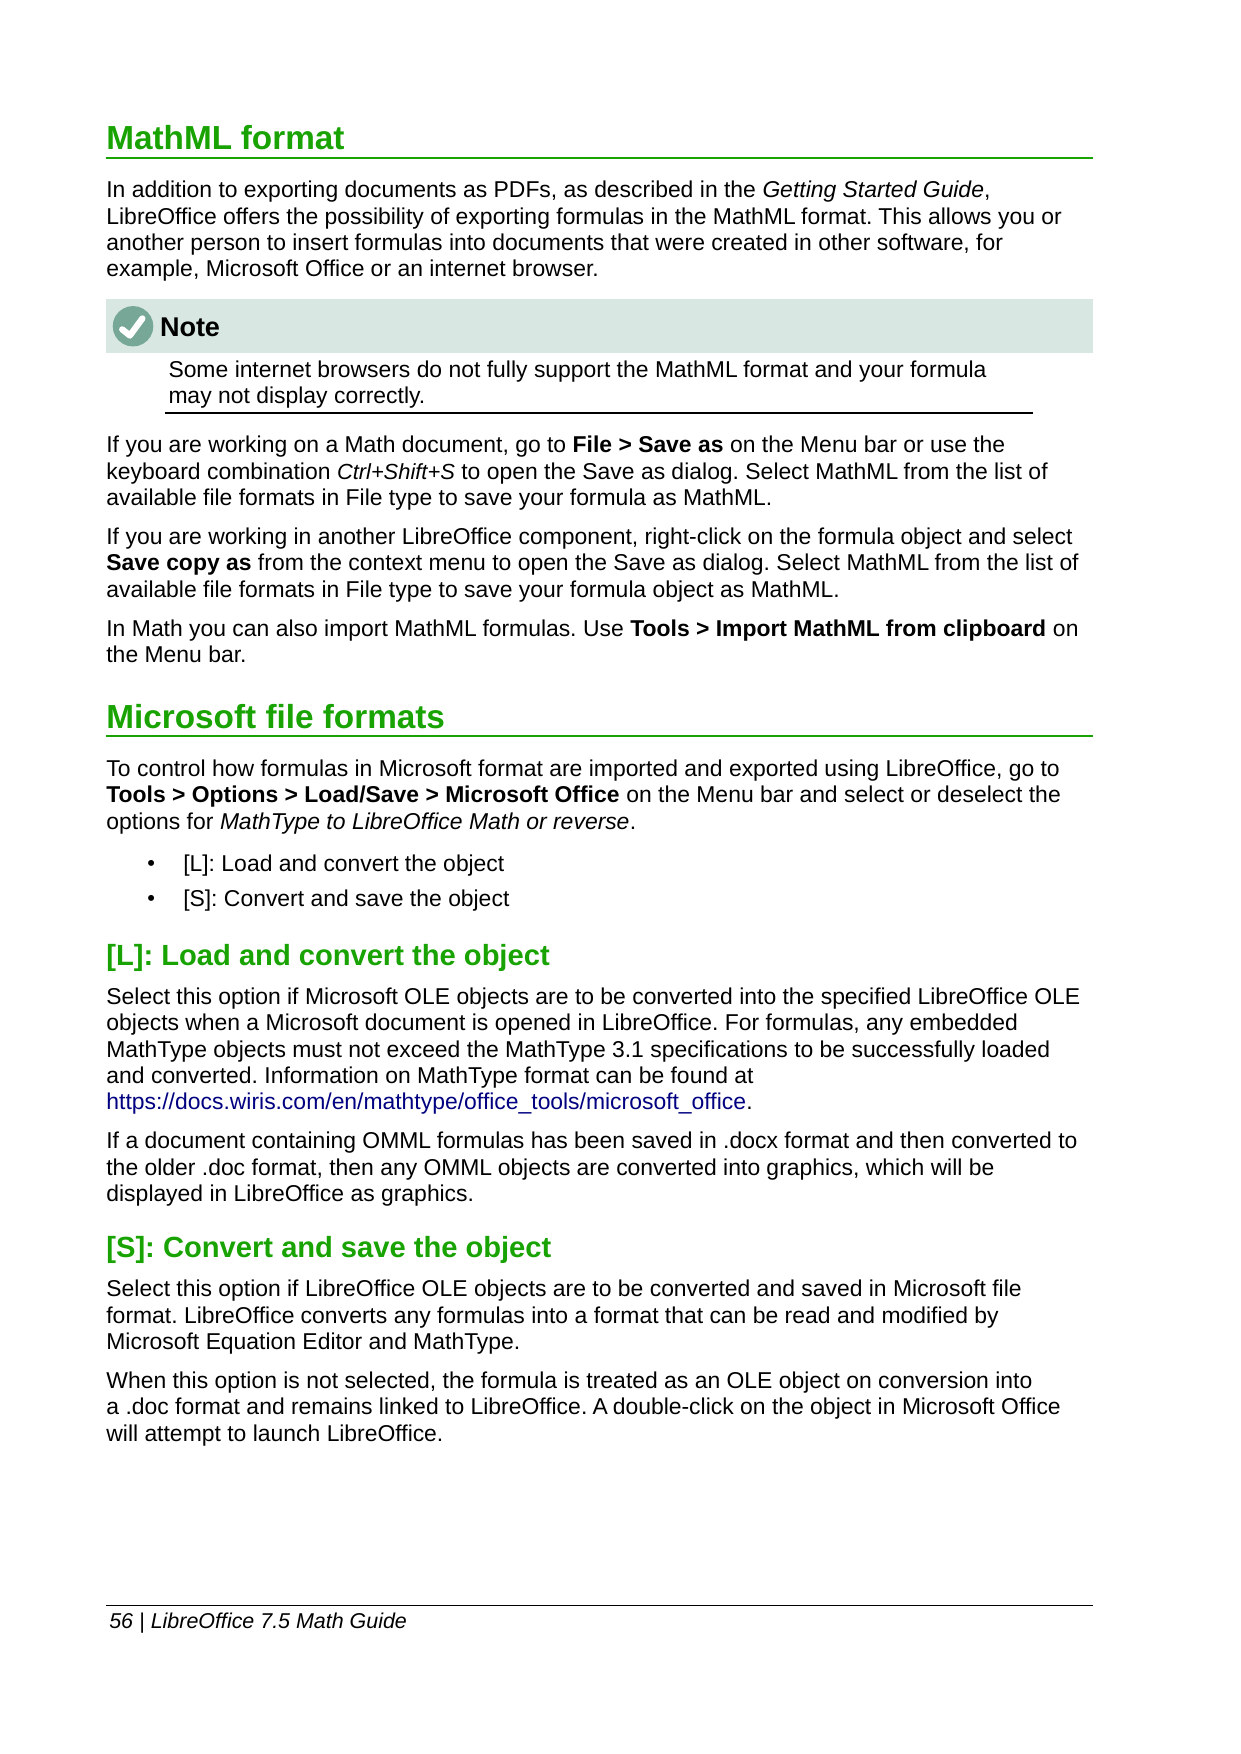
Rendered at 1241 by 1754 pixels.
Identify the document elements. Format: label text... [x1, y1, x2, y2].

text If a document containing OMML formulas has been saved in .docx format and then converted to the older .doc format, then any OMML objects are converted into graphics, which will be displayed in LibreOffice as graphics. [106, 1127, 1093, 1206]
text In Math you can also import MathML formulas. Use Tools > Import MathML from clipboard on the Menu bar. [106, 614, 1093, 667]
subtitle Microsoft file formats [106, 697, 1093, 735]
subtitle [L]: Load and convert the object [106, 938, 1093, 971]
text In addition to exporting documents as PDFs, as described in the Getting Started Guide, LibreOffice offers the possibility of exporting formulas in the MathML format. This allows you or another person to insert formulas into documents that were created in other software, for example, Microsoft Office or an internet browser. [106, 176, 1093, 282]
subtitle Note [106, 299, 1093, 353]
text To control how formulas in Microsoft format are imported and exported using LibreOffice, go to Tools > Options > Load/Save > Microsoft Office on the Menu bar and select or deselect the options for MathType to LibreOffice Math or reverse. [106, 755, 1093, 834]
text Select this option if LibreOffice OLE objects are to be converted and saved in Microsoft file format. LibreOffice converts any formulas into a format that can be read and modified by Microsoft Equation Editor and MathType. [106, 1275, 1093, 1354]
text If you are working on a Math document, go to File > Save as on the Menu bar or use the keyboard combination Ctrl+Shift+S to open the Save as dialog. Select MathML from the list of available file formats in File type to save your formula as MathML. [106, 431, 1093, 511]
text When this option is not selected, the formula is treated as an OLE object on conversion into a .doc format and remains linked to LibreOffice. A double-click on the object in Microsoft Office will attempt to launch LibreOffice. [106, 1367, 1093, 1446]
list [S]: Convert and save the object [144, 882, 1093, 914]
subtitle MathML format [106, 118, 1093, 157]
list [L]: Load and convert the object [144, 847, 1093, 876]
text Select this option if Microsoft OLE objects are to be converted into the specified LibreOffice OLE objects when a Microsoft document is opened in LibreOffice. For formulas, any embedded MathType objects must not exceed the MathType 3.1 specifications to be successfully loaded and converted. Information on MathType format can be found at https://docs.wiris.com/en/mathtype/office_tools/microsoft_office. [106, 983, 1093, 1115]
subtitle [S]: Convert and save the object [106, 1230, 1093, 1263]
text If you are working in another LibreOffice component, right-click on the formula object and select Save copy as from the context menu to open the Save as dialog. Select MathML from the list of available file formats in File type to save your formula object as MathML. [106, 523, 1093, 602]
text Some internet browsers do not fully support the MathML format and your formula may not display correctly. [165, 353, 1033, 412]
